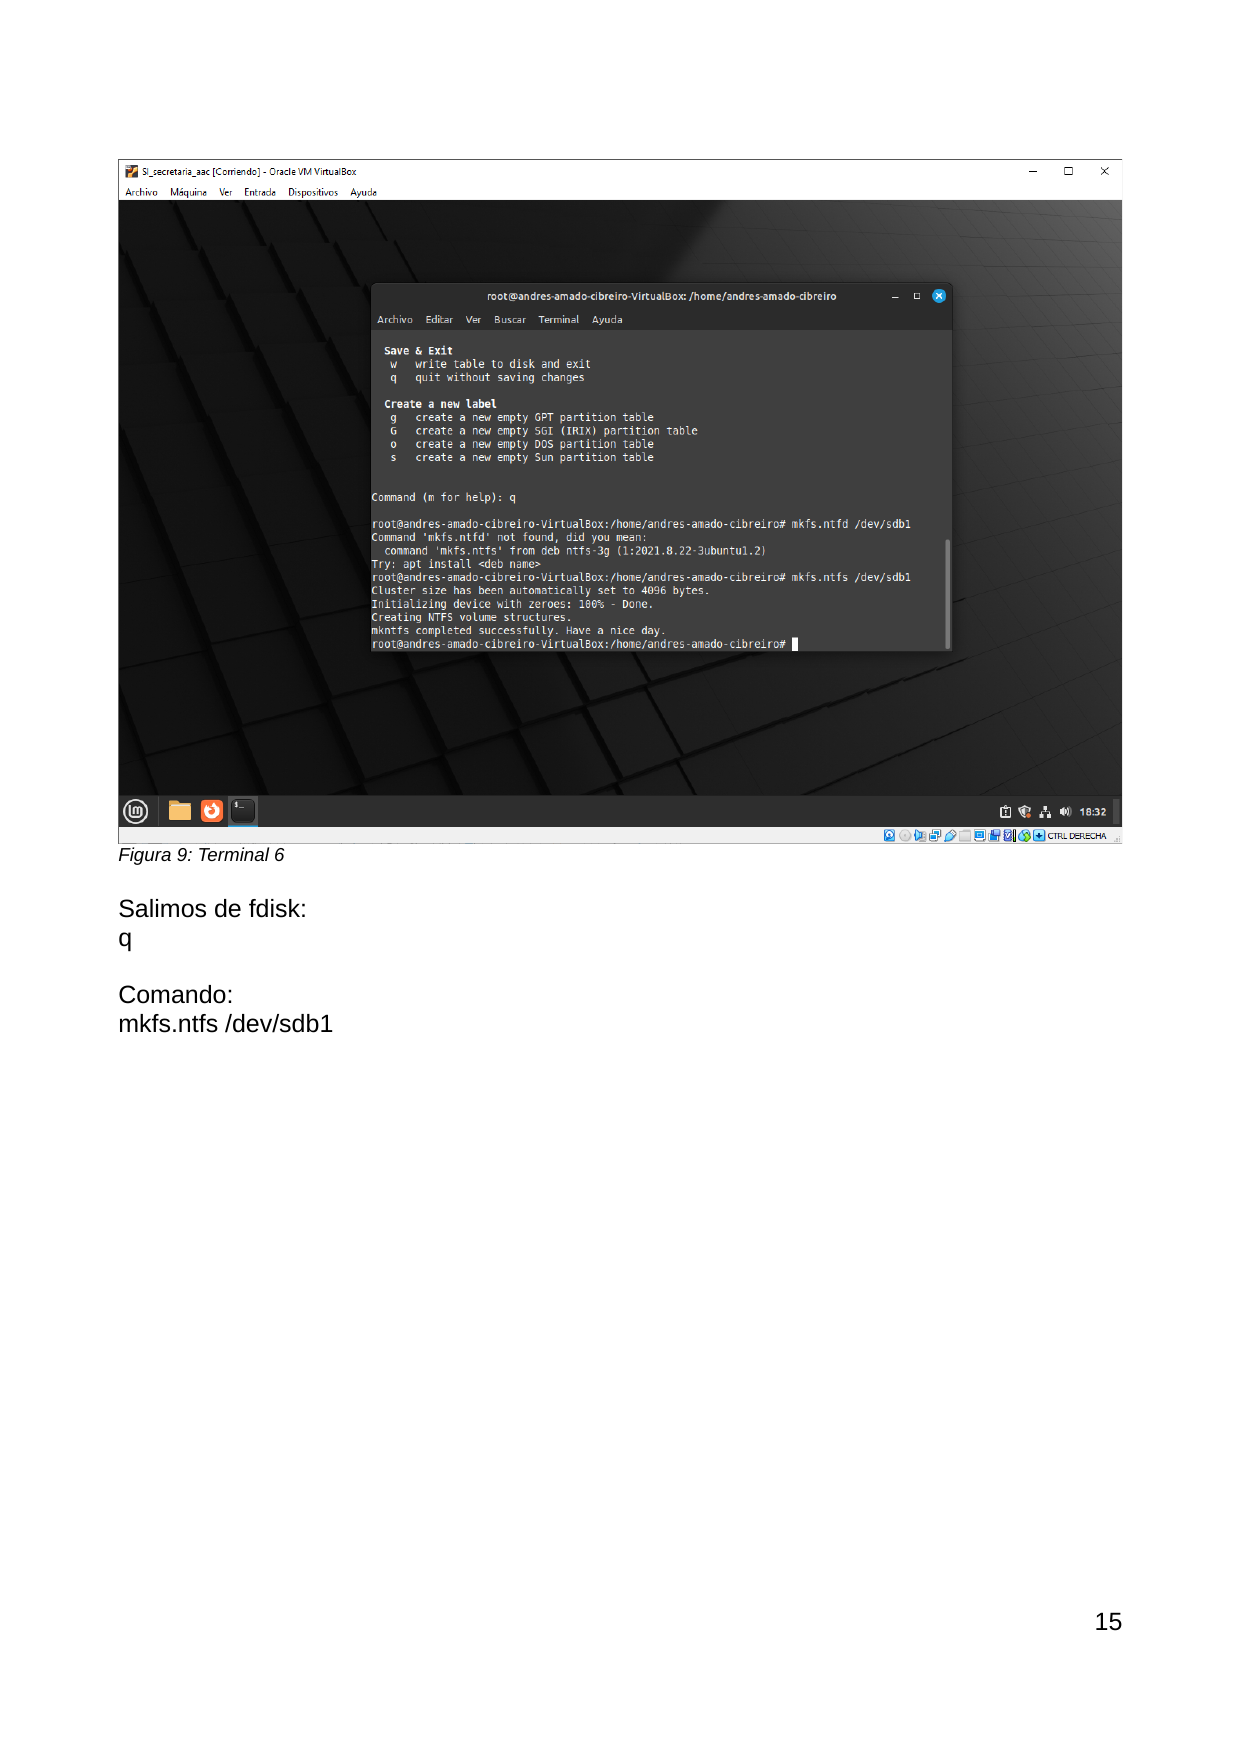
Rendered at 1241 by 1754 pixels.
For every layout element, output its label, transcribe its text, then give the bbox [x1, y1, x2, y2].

text Figura 9: Terminal 6 [118, 844, 1122, 865]
text Comando: [118, 980, 1122, 1009]
picture [118, 159, 1123, 844]
text mkfs.ntfs /dev/sdb1 [118, 1009, 1122, 1038]
text Salimos de fdisk: [118, 894, 1122, 923]
text q [118, 923, 1122, 952]
